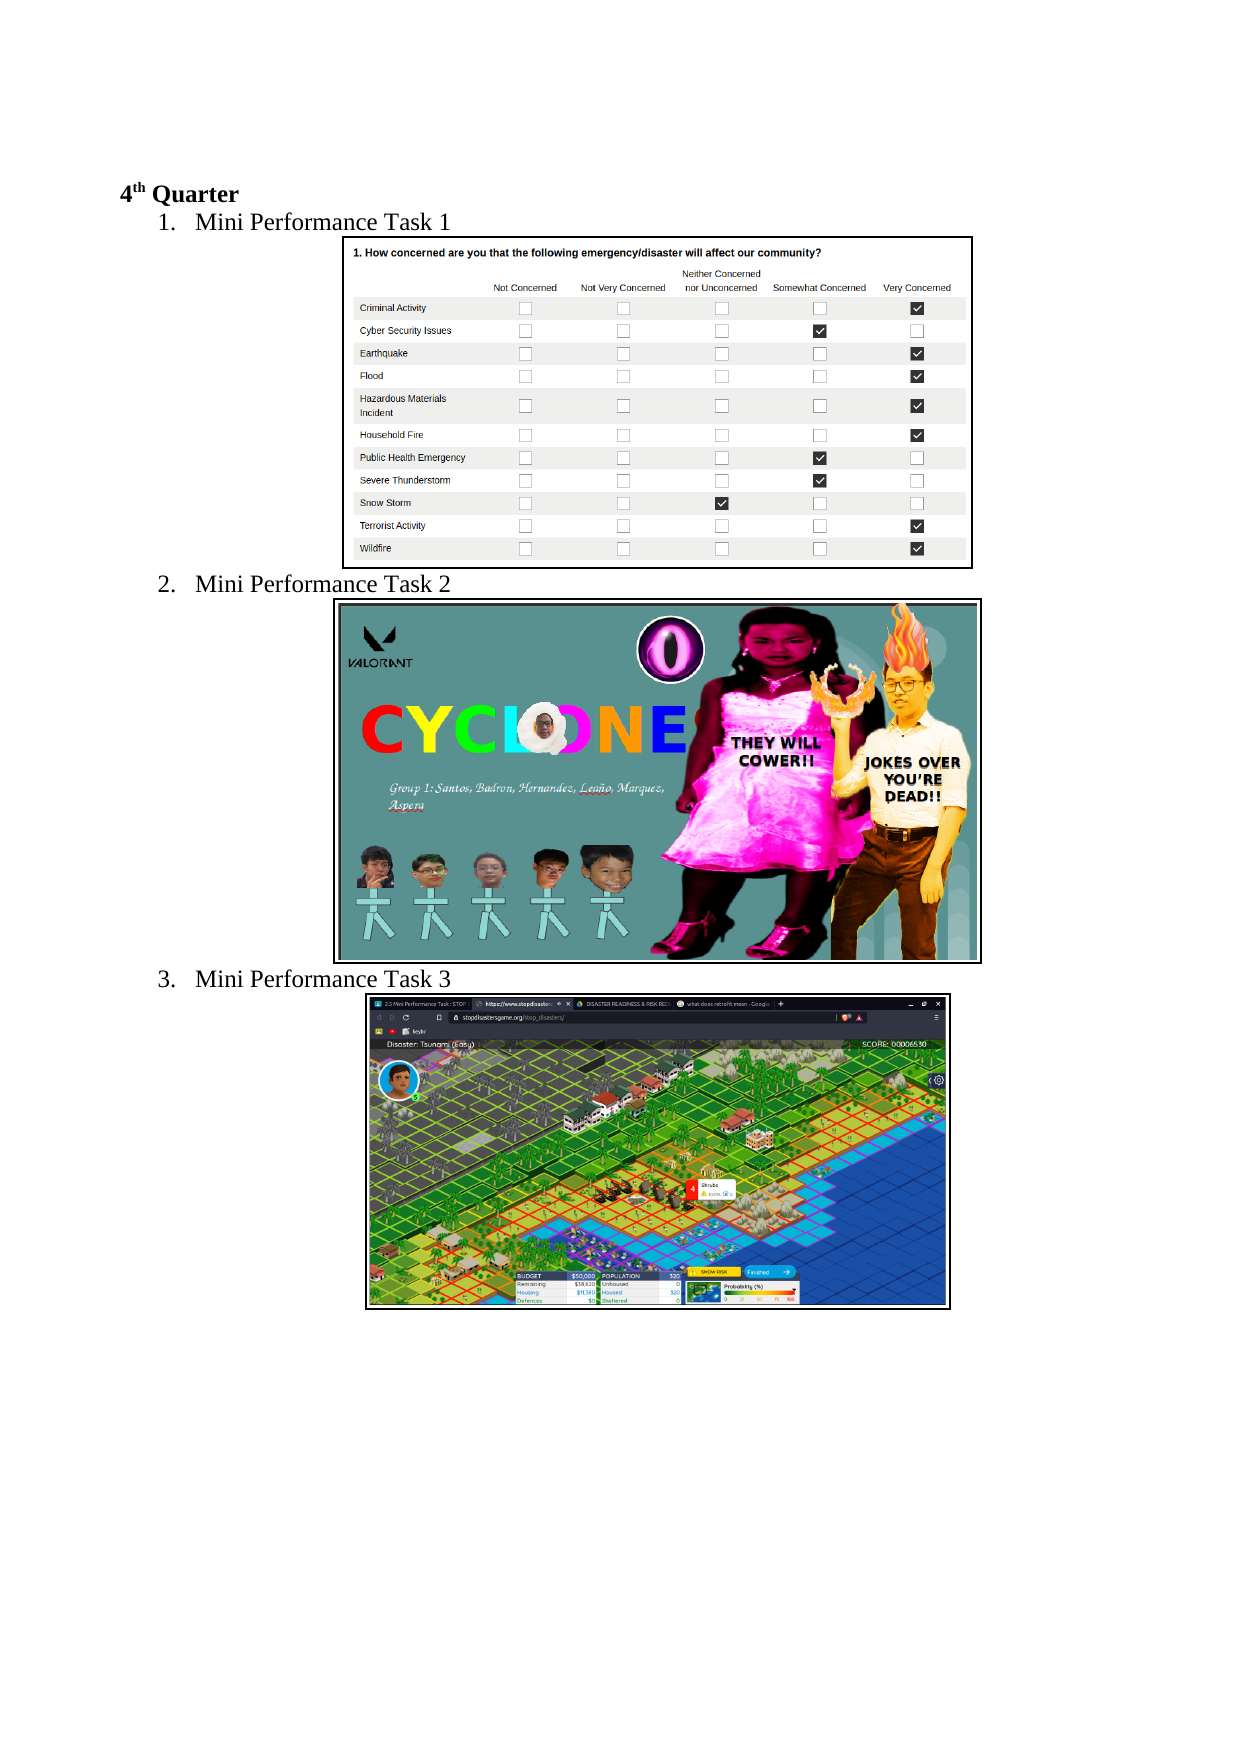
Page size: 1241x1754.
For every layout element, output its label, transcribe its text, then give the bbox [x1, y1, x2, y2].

picture [369, 997, 946, 1305]
list Mini Performance Task 1 [157, 207, 1120, 236]
text 4th Quarter [120, 179, 1120, 207]
picture [344, 238, 971, 567]
list Mini Performance Task 3 [157, 964, 1120, 993]
picture [338, 603, 977, 960]
list Mini Performance Task 2 [157, 569, 1120, 598]
